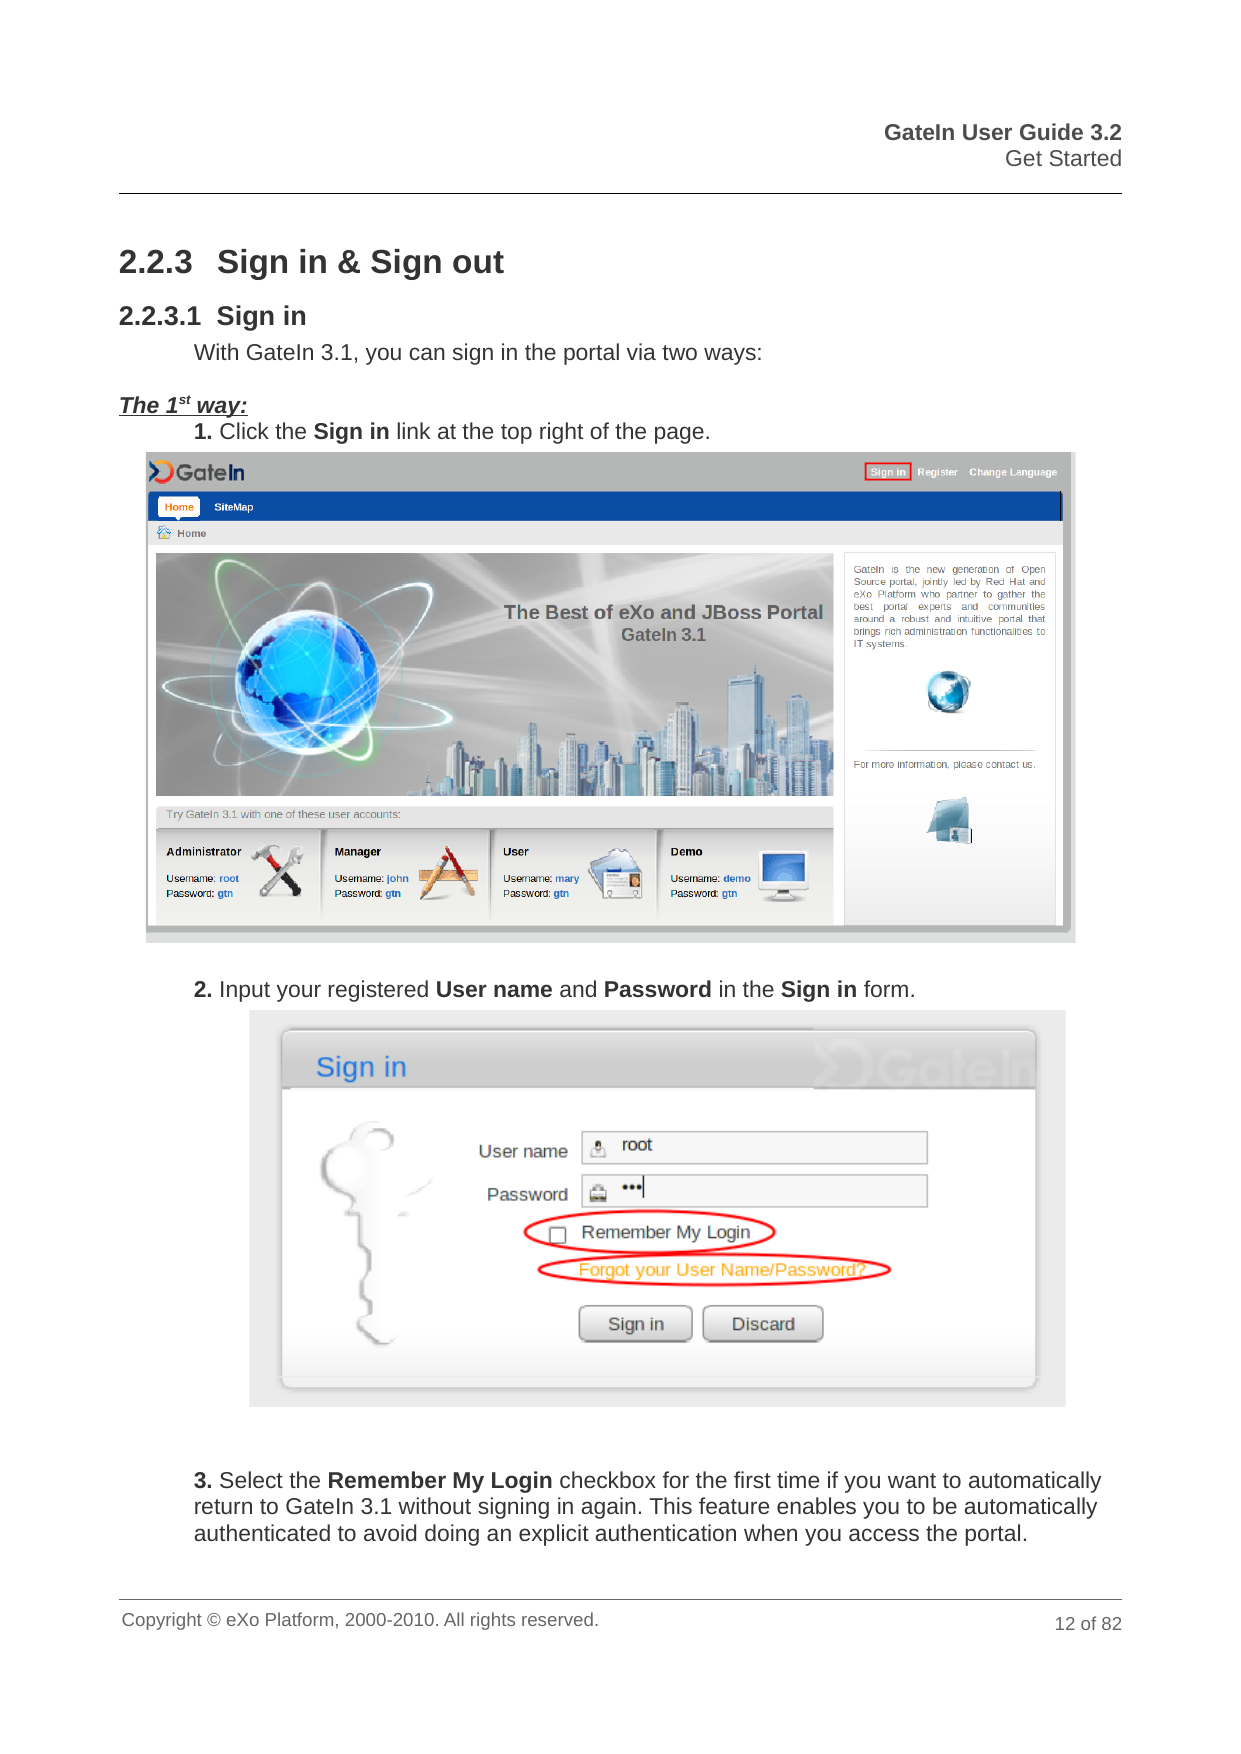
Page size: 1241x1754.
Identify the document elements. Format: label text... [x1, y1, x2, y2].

list 3. Select the Remember My Login checkbox for the first time if you want to automatically return to GateIn 3.1 without signing in again. This feature enables you to be automatically authenticated to avoid doing an explicit authentication when you access the portal. [156, 1467, 1122, 1546]
picture [145, 452, 1076, 943]
list 1. Click the Sign in link at the top right of the page. [156, 418, 1122, 444]
text With GateIn 3.1, you can sign in the portal via two ways: [193, 339, 1122, 366]
picture [249, 1010, 1066, 1407]
subtitle Sign in [118, 300, 1122, 332]
subtitle Sign in & Sign out [118, 223, 1122, 285]
list 2. Input your registered User name and Password in the Sign in form. [156, 976, 1122, 1003]
text The 1st way: [118, 392, 1122, 418]
